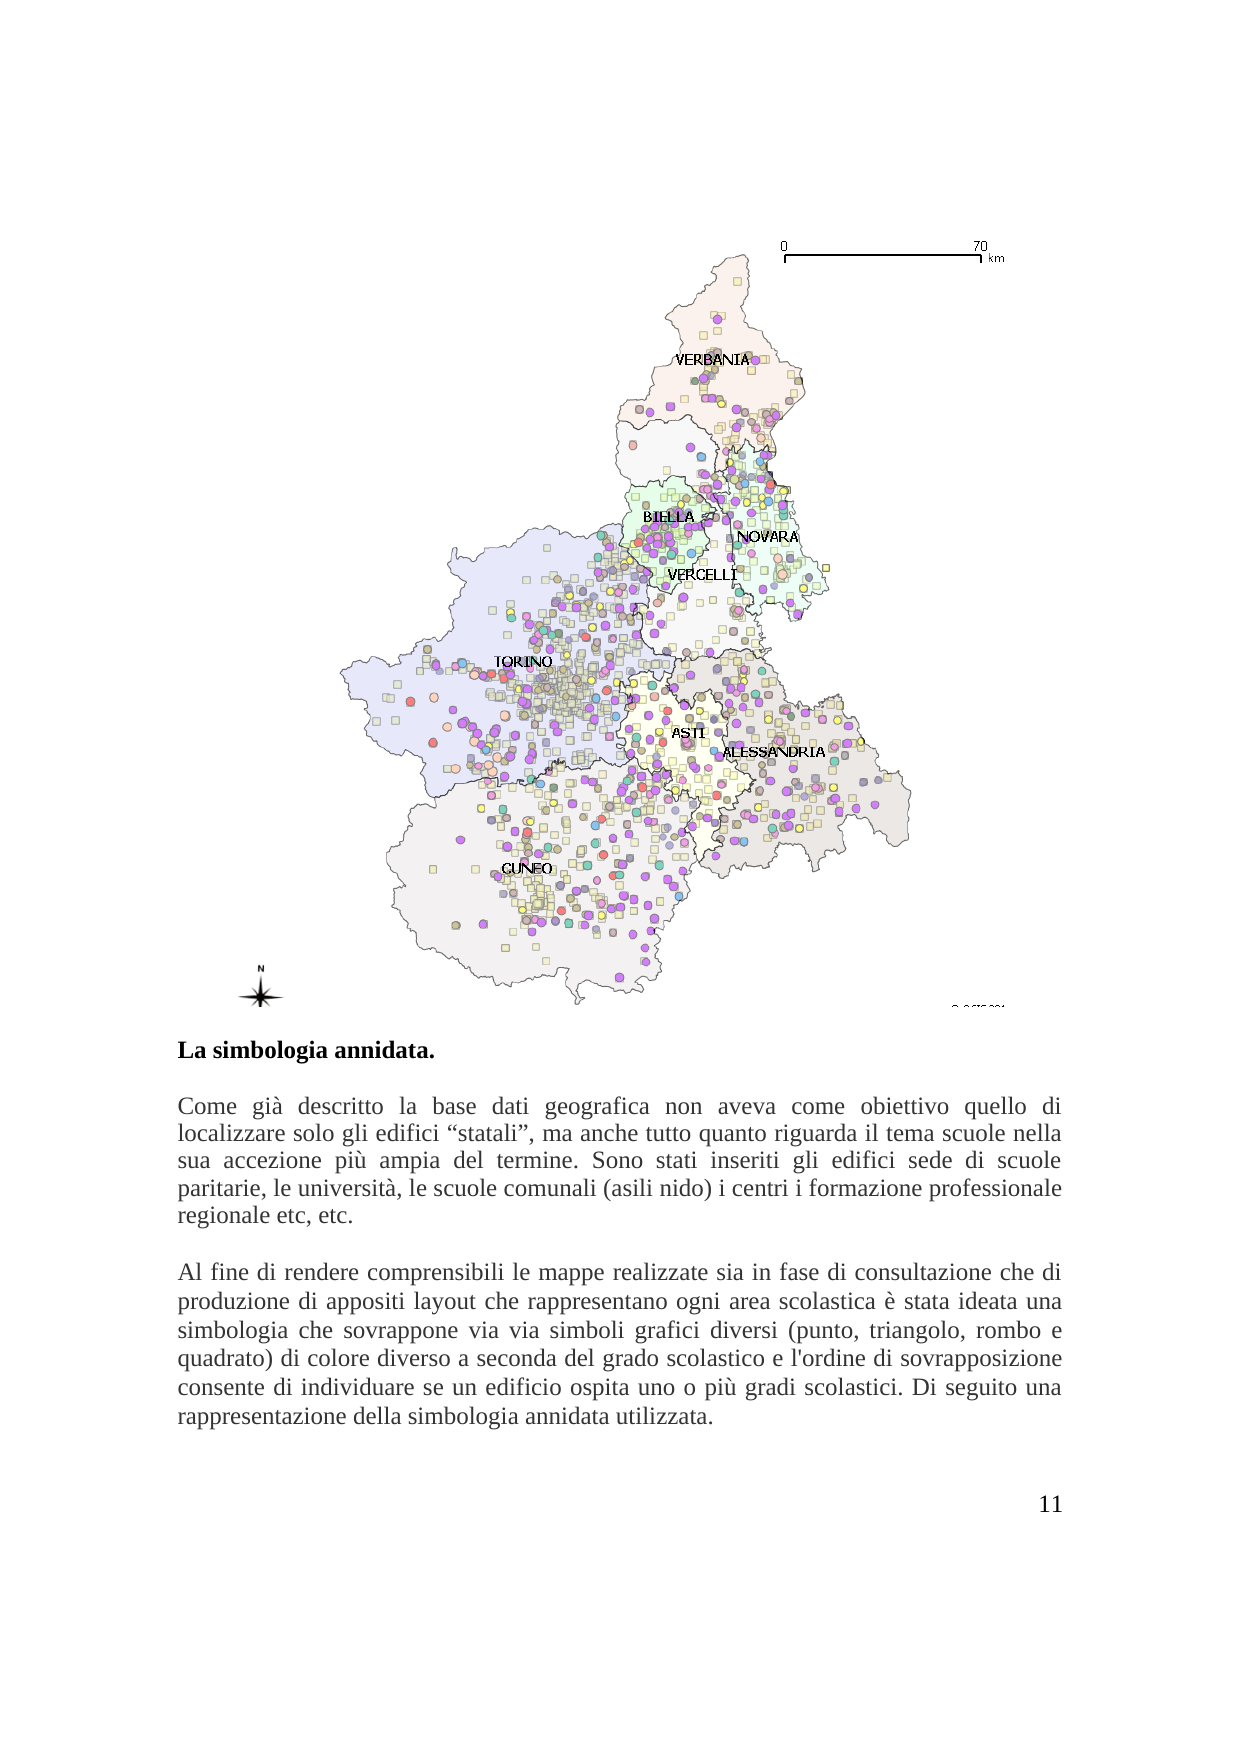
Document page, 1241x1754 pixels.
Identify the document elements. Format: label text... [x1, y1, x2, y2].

text Al fine di rendere comprensibili le mappe realizzate sia in fase di consultazione che di produzione di appositi layout che rappresentano ogni area scolastica è stata ideata una simbologia che sovrappone via via simboli grafici diversi (punto, triangolo, rombo e quadrato) di colore diverso a seconda del grado scolastico e l'ordine di sovrapposizione consente di individuare se un edificio ospita uno o più gradi scolastici. Di seguito una rappresentazione della simbologia annidata utilizzata. [177, 1257, 1063, 1430]
picture [235, 236, 1005, 1007]
text Come già descritto la base dati geografica non aveva come obiettivo quello di localizzare solo gli edifici “statali”, ma anche tutto quanto riguarda il tema scuole nella sua accezione più ampia del termine. Sono stati inseriti gli edifici sede di scuole paritarie, le università, le scuole comunali (asili nido) i centri i formazione professionale regionale etc, etc. [177, 1093, 1063, 1228]
text La simbologia annidata. [177, 1036, 1063, 1064]
